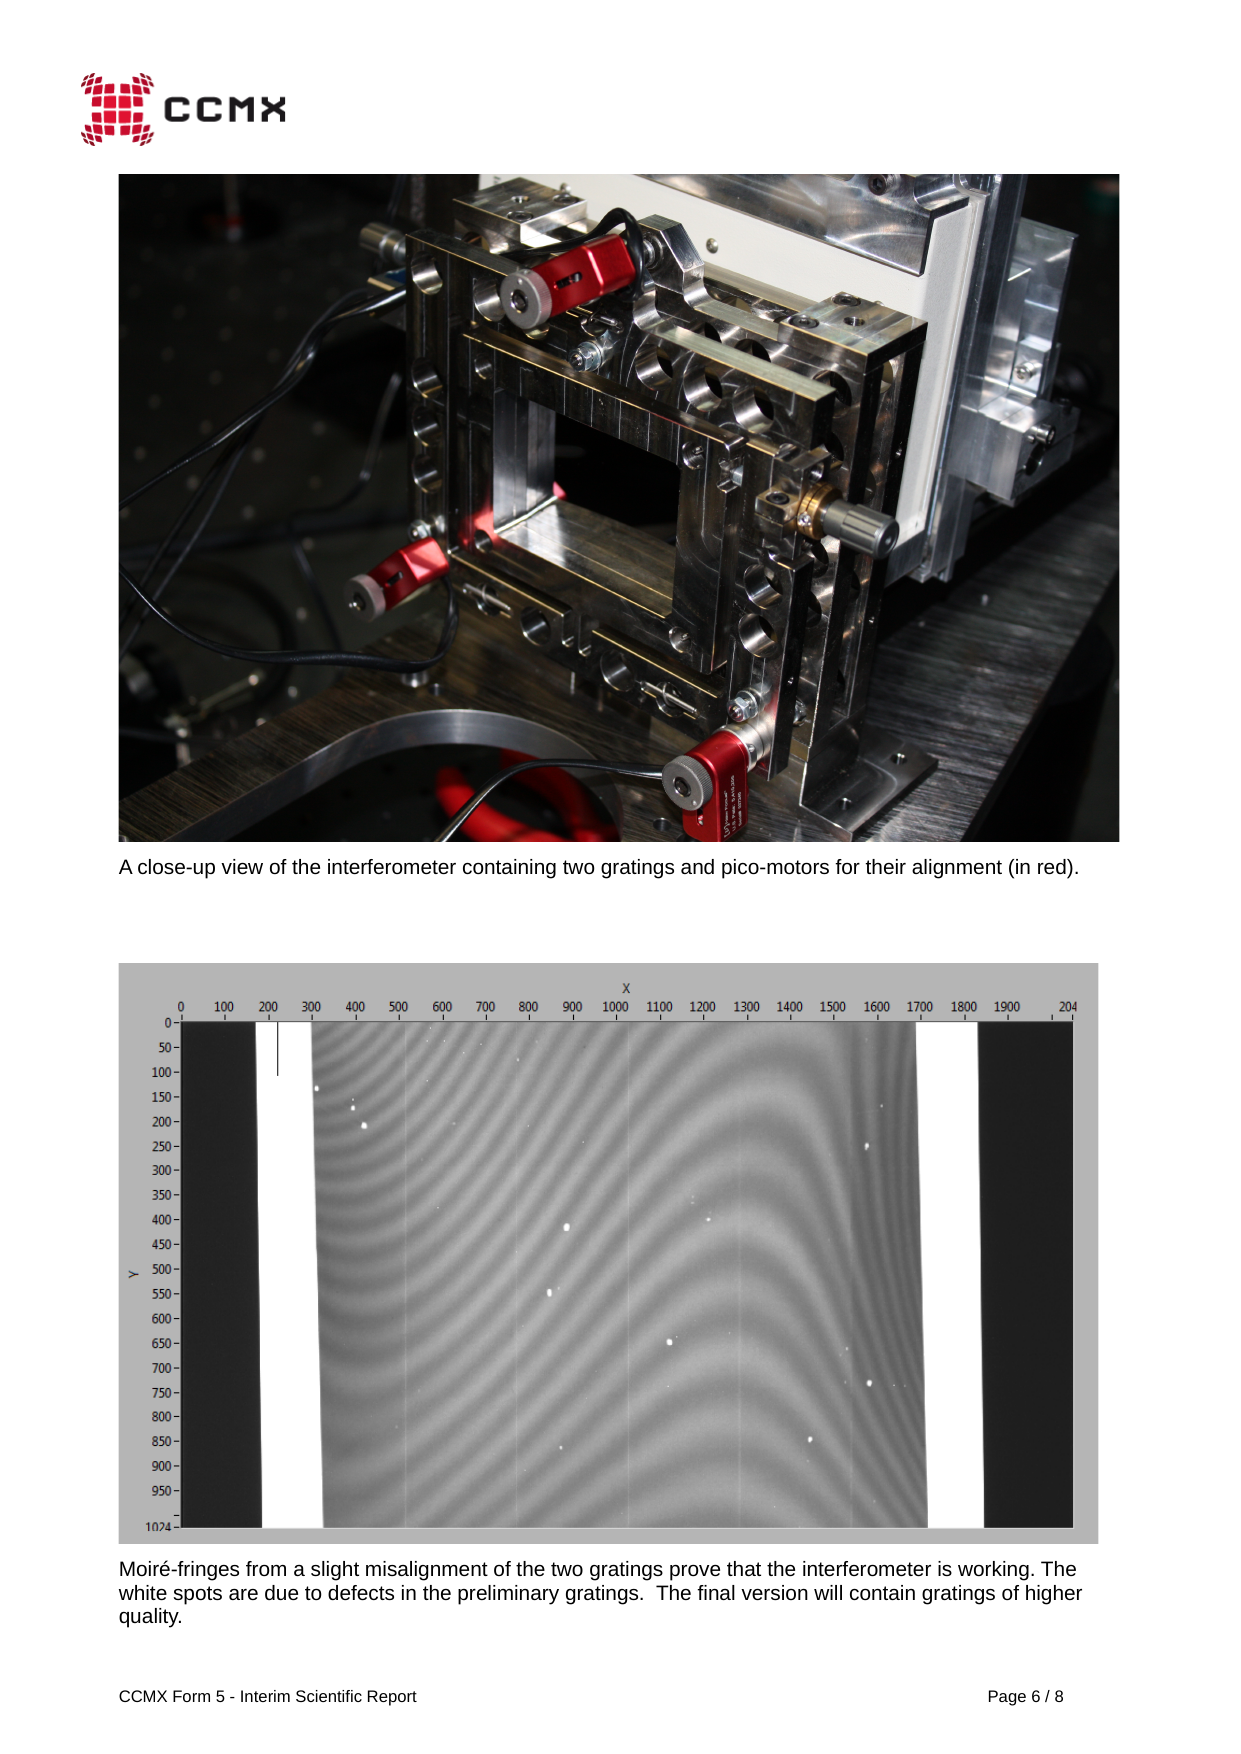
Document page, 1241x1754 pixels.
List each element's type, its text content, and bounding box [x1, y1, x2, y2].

picture [81, 73, 286, 146]
text Moiré-fringes from a slight misalignment of the two gratings prove that the interferometer is working. The white spots are due to defects in the preliminary gratings. The final version will contain gratings of higher quality. [118, 1556, 1122, 1628]
text A close-up view of the interferometer containing two gratings and pico-motors for their alignment (in red). [118, 854, 1122, 878]
picture [118, 174, 1120, 842]
picture [118, 963, 1099, 1544]
